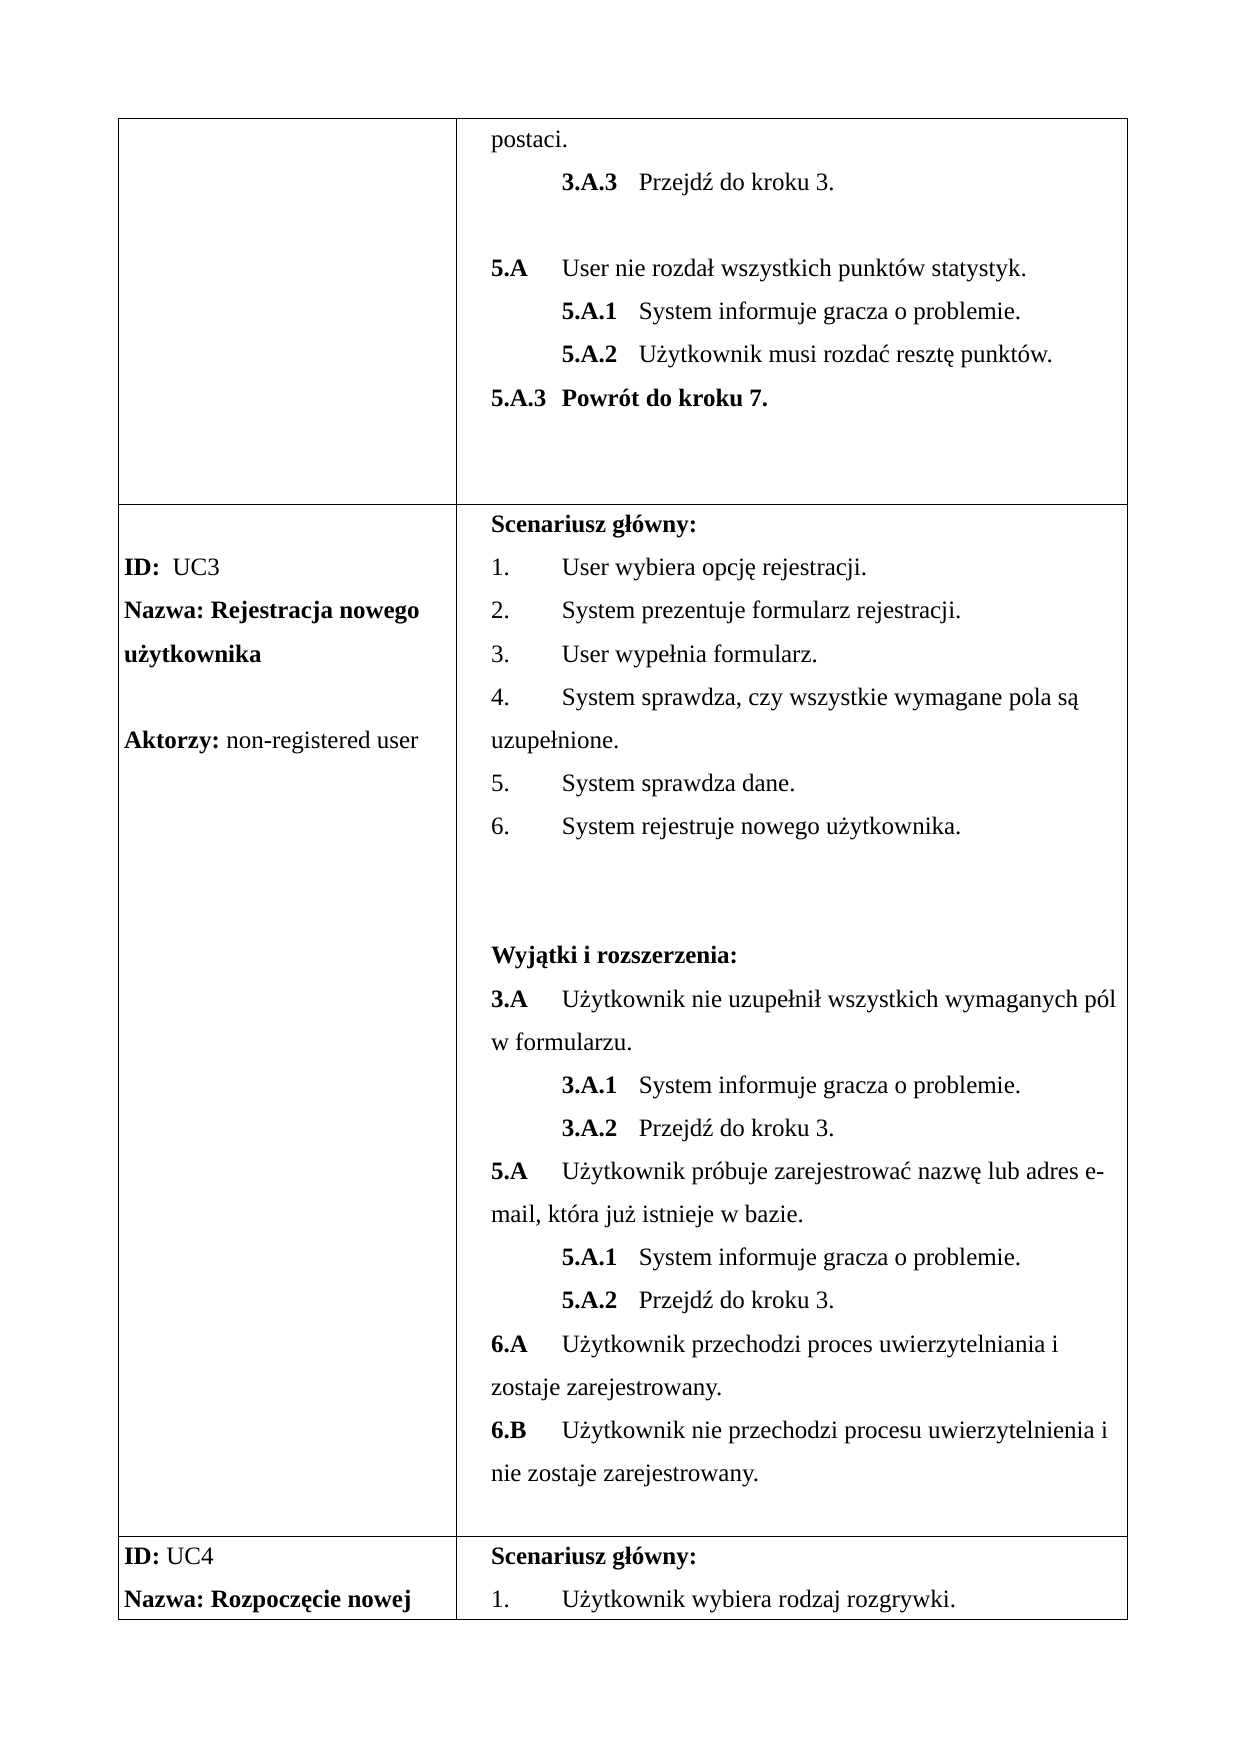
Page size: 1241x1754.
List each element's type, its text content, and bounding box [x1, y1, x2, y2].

table_cell [119, 119, 456, 503]
table_cell ID: UC3 Nazwa: Rejestracja nowego użytkownika Aktorzy: non-registered user [119, 505, 456, 1536]
table_cell Scenariusz główny: User wybiera opcję rejestracji. System prezentuje formularz rejestracji. User wypełnia formularz. System sprawdza, czy wszystkie wymagane pola są uzupełnione. System sprawdza dane. System rejestruje nowego użytkownika. Wyjątki i rozszerzenia: 3.A Użytkownik nie uzupełnił wszystkich wymaganych pól w formularzu. 3.A.1 System informuje gracza o problemie. 3.A.2 Przejdź do kroku 3. 5.A Użytkownik próbuje zarejestrować nazwę lub adres e-mail, która już istnieje w bazie. 5.A.1 System informuje gracza o problemie. 5.A.2 Przejdź do kroku 3. 6.A Użytkownik przechodzi proces uwierzytelniania i zostaje zarejestrowany. 6.B Użytkownik nie przechodzi procesu uwierzytelnienia i nie zostaje zarejestrowany. [457, 505, 1127, 1536]
table_cell Scenariusz główny: Użytkownik wybiera rodzaj rozgrywki. Użytkownik rozpoczyna nową grę. Wyjątki i rozszerzenia: 1.A Użytkownik rozpoczyna kampanię. 1.B Użytkownik rozpoczyna rozgrywkę w trybie multi player. 1.B.1 Użytkownik rozmawia z innym graczem poprzez czat. 1.B.2 Użytkownik tworzy drużynę. 1.B.2.1 Użytkownik dodaje lub usuwa gracza z drużyny. 1.B.2.2 Użytkownik proponuje pojedynki między drużynami. 1.B.3 Użytkownik tworzy gildię. 1.B.3.1 Użytkownik dodaje lub usuwa gracz z gildii. 1.B.3.2 Użytkownik proponuje pojedynki między gildiami. 1.B.4 Użytkownik pojedynkuje się z innym graczem. 1.B.5 Użytkownik pobiera lub anuluje zadanie. 1.B.6 Użytkownik dodaje lub usuwa gracza z listy przyjaciół. 1.C Użytkownik tworzy nową postać. 1.D Użytkownik wybiera postać już istniejącą. [457, 1537, 1127, 1619]
table_cell postaci. 3.A.3 Przejdź do kroku 3. 5.A User nie rozdał wszystkich punktów statystyk. 5.A.1 System informuje gracza o problemie. 5.A.2 Użytkownik musi rozdać resztę punktów. 5.A.3 Powrót do kroku 7. [457, 119, 1127, 503]
table_cell ID: UC4 Nazwa: Rozpoczęcie nowej [119, 1537, 456, 1619]
